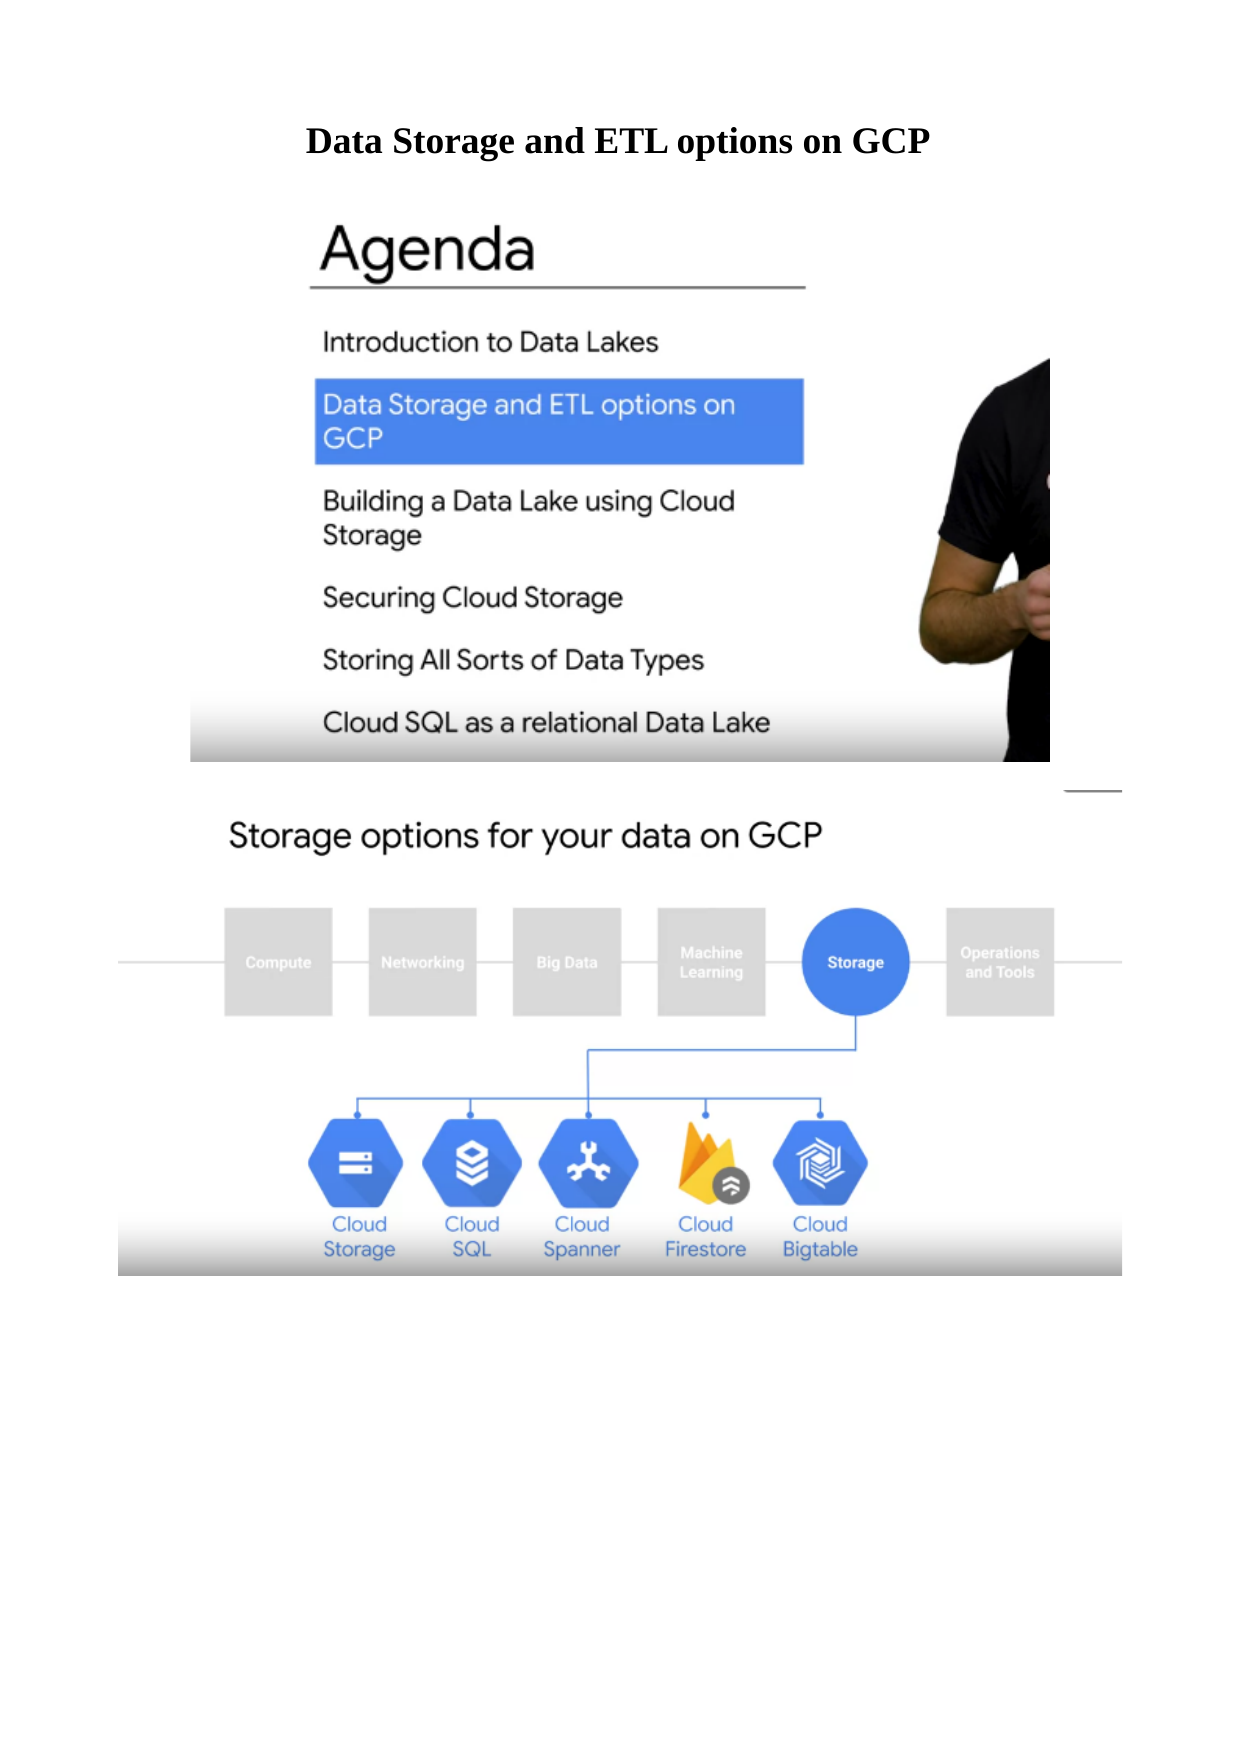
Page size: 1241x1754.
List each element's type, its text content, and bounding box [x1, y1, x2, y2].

picture [190, 202, 1050, 762]
subtitle Data Storage and ETL options on GCP [118, 118, 1122, 161]
picture [118, 790, 1123, 1276]
